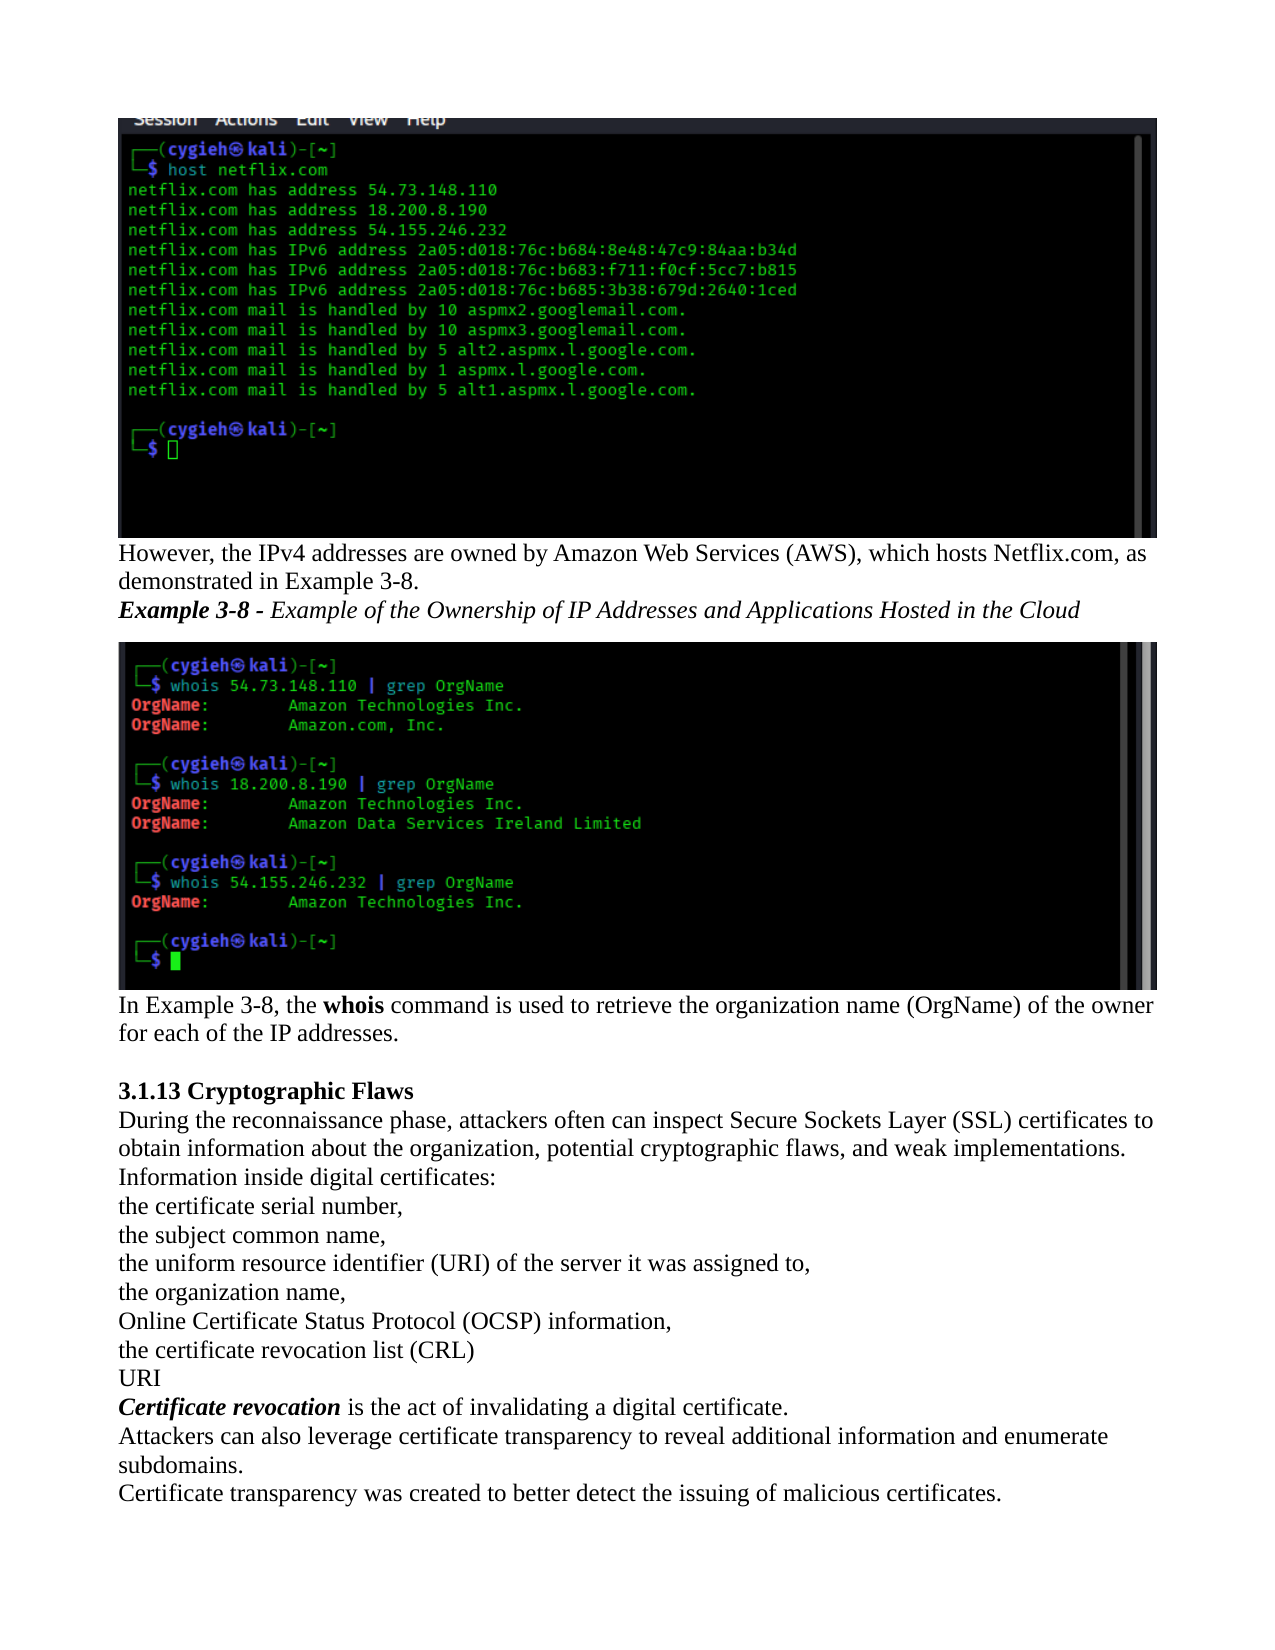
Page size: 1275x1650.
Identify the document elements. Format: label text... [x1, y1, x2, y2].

text the certificate revocation list (CRL) [118, 1335, 1157, 1363]
text Certificate revocation is the act of invalidating a digital certificate. [118, 1392, 1157, 1421]
text During the reconnaissance phase, attackers often can inspect Secure Sockets Layer (SSL) certificates to obtain information about the organization, potential cryptographic flaws, and weak implementations. [118, 1105, 1157, 1162]
text Online Certificate Status Protocol (OCSP) information, [118, 1306, 1157, 1335]
text 3.1.13 Cryptographic Flaws [118, 1076, 1157, 1105]
text Information inside digital certificates: [118, 1162, 1157, 1191]
text the subject common name, [118, 1220, 1157, 1248]
text Example 3-8 - Example of the Ownership of IP Addresses and Applications Hosted in the Cloud [118, 595, 1157, 624]
text Certificate transparency was created to better detect the issuing of malicious certificates. [118, 1478, 1157, 1507]
text In Example 3-8, the whois command is used to retrieve the organization name (OrgName) of the owner for each of the IP addresses. [118, 990, 1157, 1047]
text However, the IPv4 addresses are owned by Amazon Web Services (AWS), which hosts Netflix.com, as demonstrated in Example 3-8. [118, 538, 1157, 595]
picture [118, 642, 1157, 990]
text the certificate serial number, [118, 1191, 1157, 1220]
text URI [118, 1363, 1157, 1392]
text Attackers can also leverage certificate transparency to reveal additional information and enumerate subdomains. [118, 1421, 1157, 1478]
picture [118, 118, 1157, 538]
text the organization name, [118, 1277, 1157, 1306]
text the uniform resource identifier (URI) of the server it was assigned to, [118, 1248, 1157, 1277]
